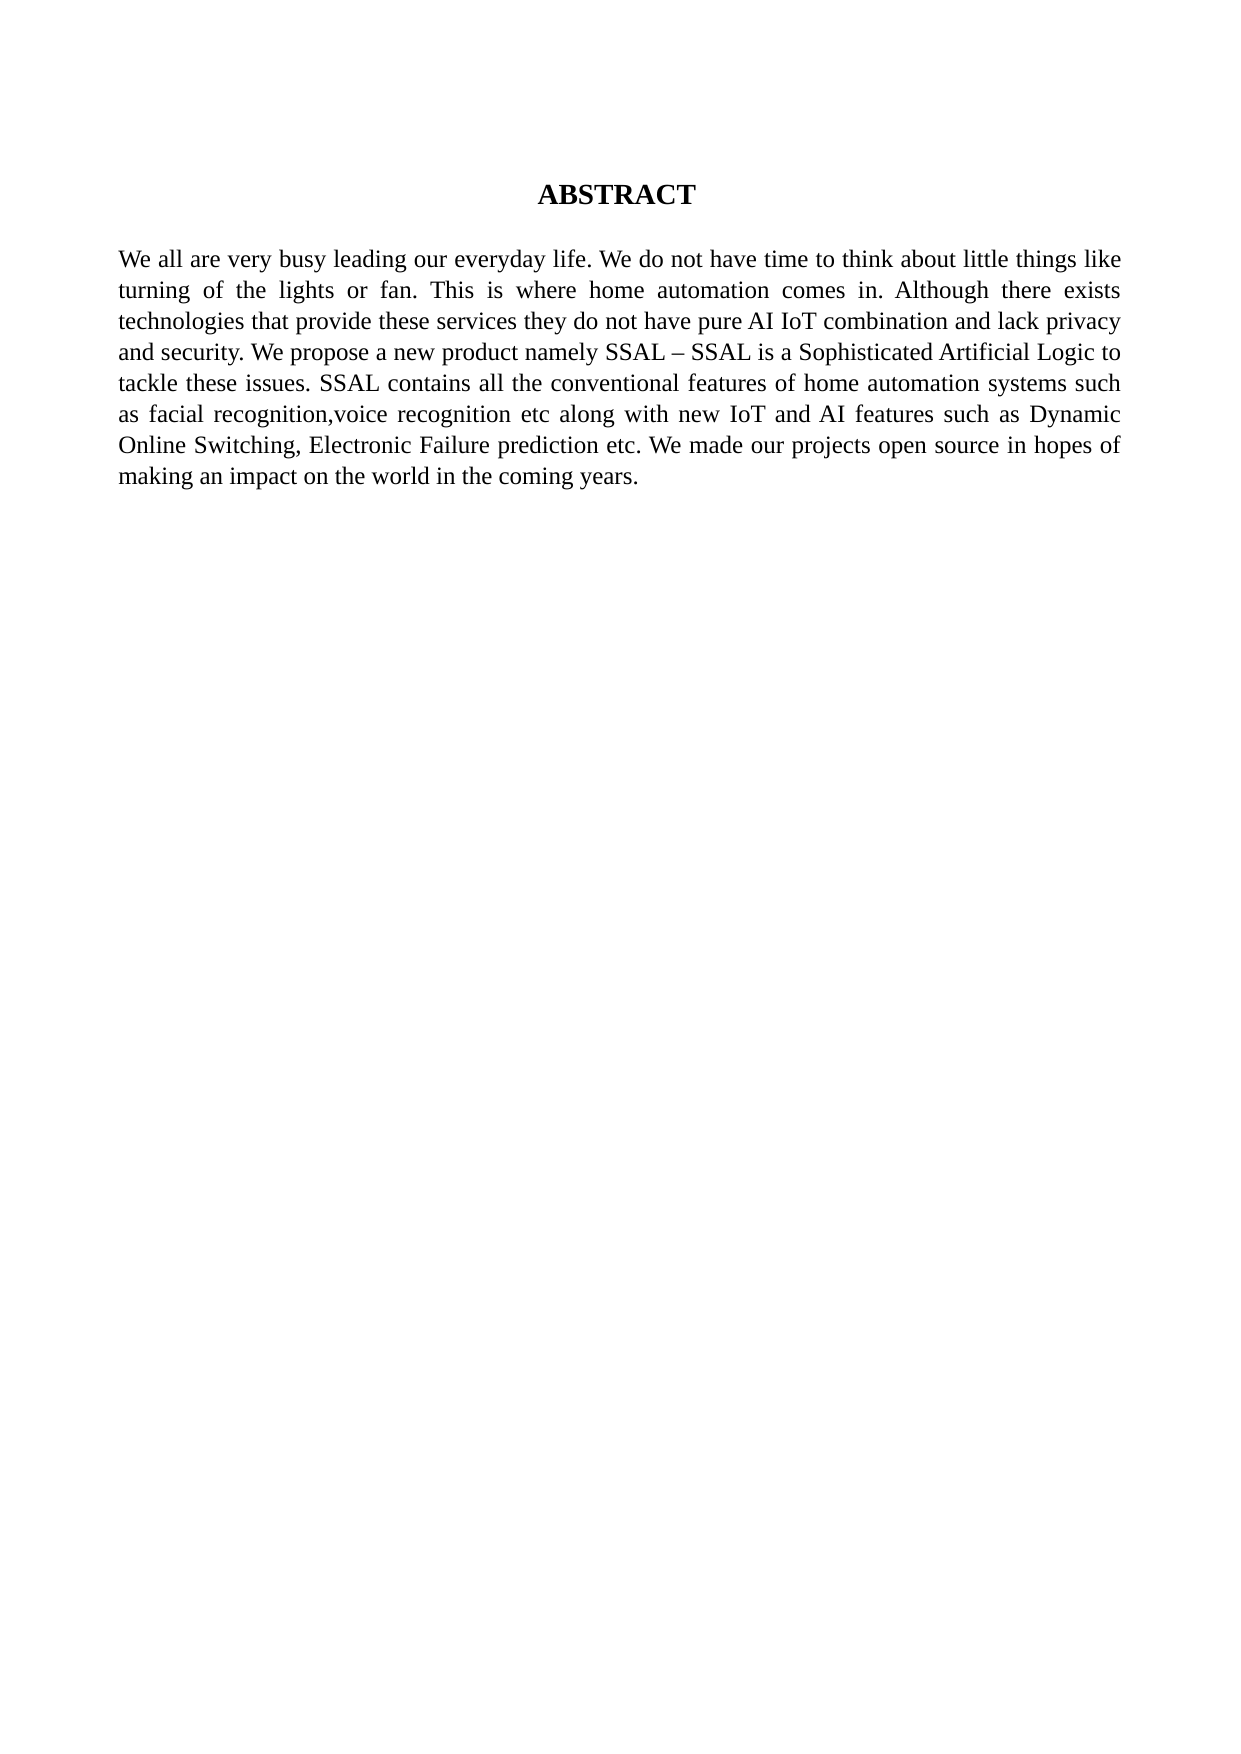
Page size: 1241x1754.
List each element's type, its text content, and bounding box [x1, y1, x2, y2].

text We all are very busy leading our everyday life. We do not have time to think about little things like turning of the lights or fan. This is where home automation comes in. Although there exists technologies that provide these services they do not have pure AI IoT combination and lack privacy and security. We propose a new product namely SSAL – SSAL is a Sophisticated Artificial Logic to tackle these issues. SSAL contains all the conventional features of home automation systems such as facial recognition,voice recognition etc along with new IoT and AI features such as Dynamic Online Switching, Electronic Failure prediction etc. We made our projects open source in hopes of making an impact on the world in the coming years. [118, 244, 1122, 490]
text ABSTRACT [118, 177, 1115, 210]
